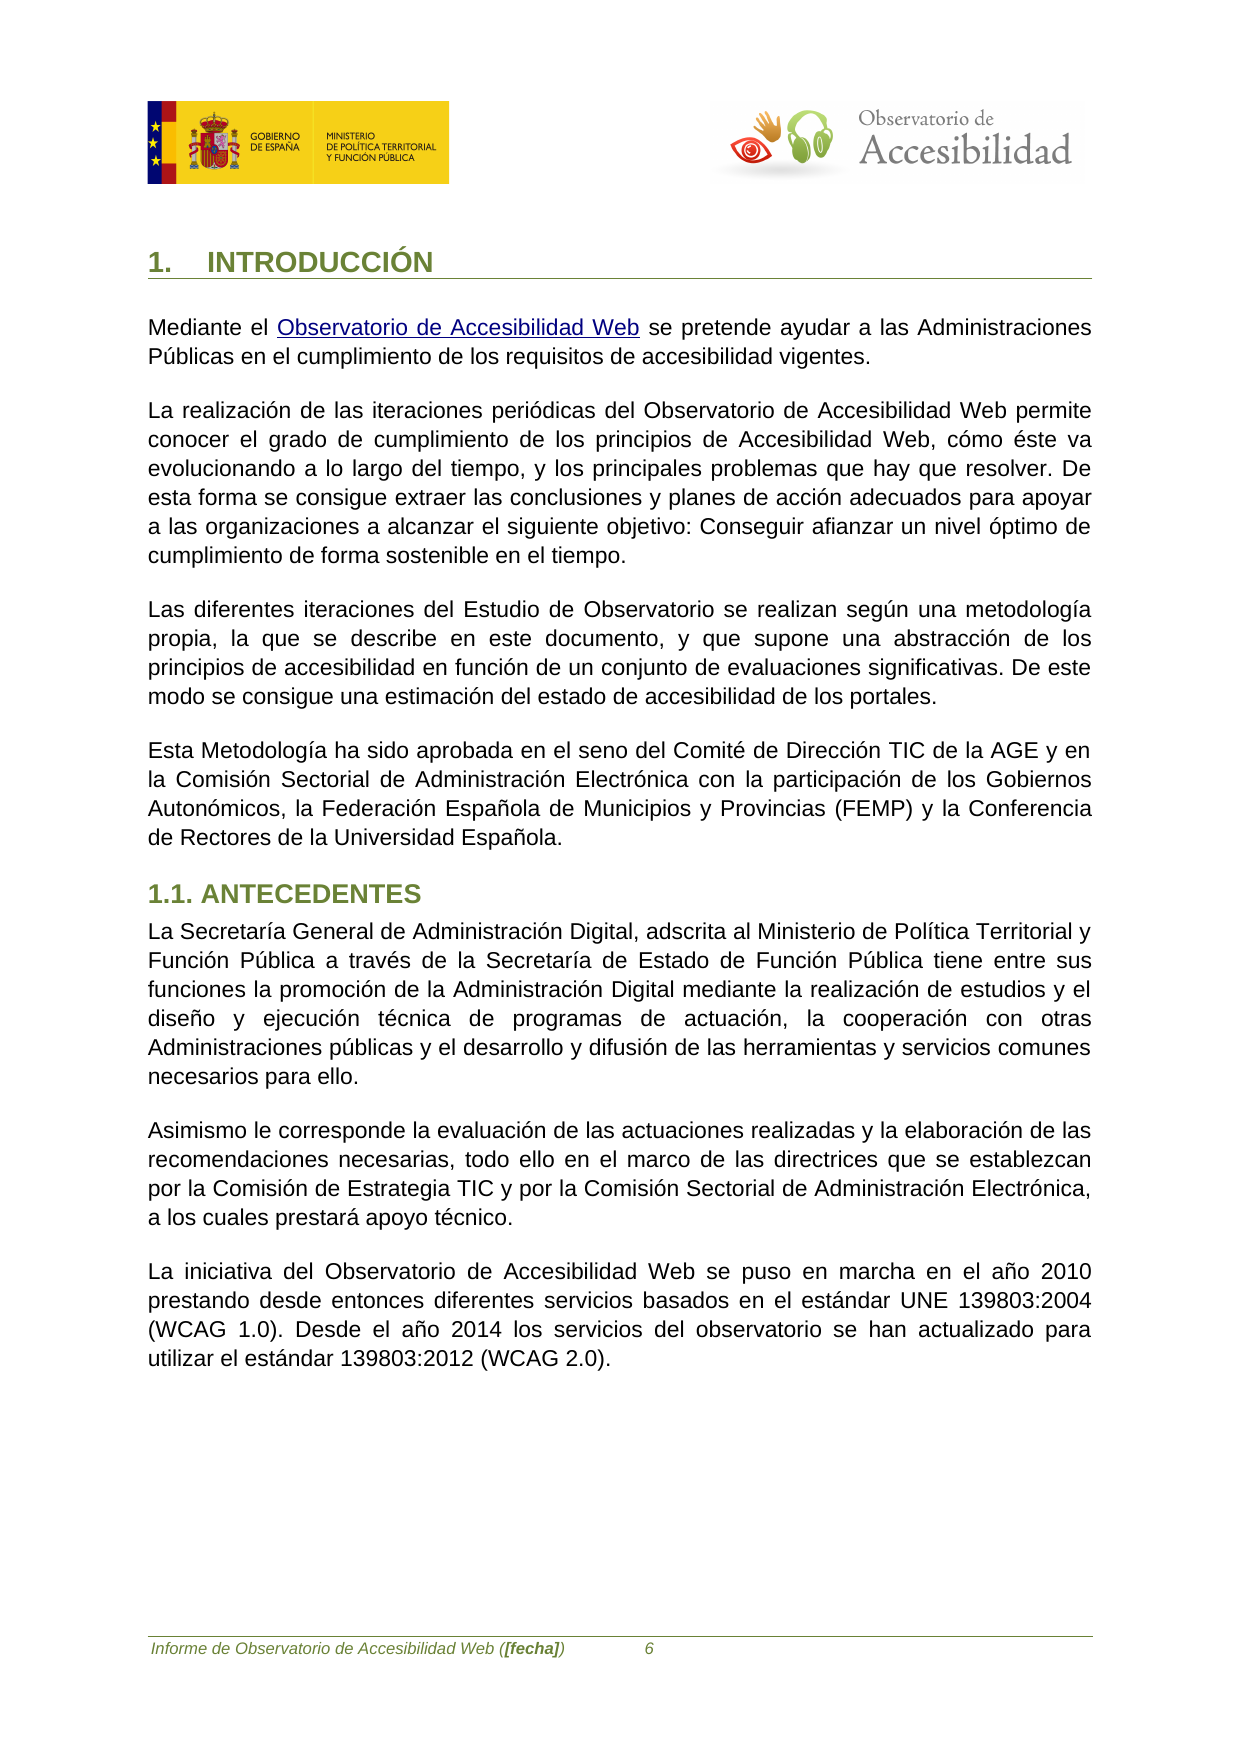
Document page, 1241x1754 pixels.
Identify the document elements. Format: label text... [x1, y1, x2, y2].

text La realización de las iteraciones periódicas del Observatorio de Accesibilidad Web permite conocer el grado de cumplimiento de los principios de Accesibilidad Web, cómo éste va evolucionando a lo largo del tiempo, y los principales problemas que hay que resolver. De esta forma se consigue extraer las conclusiones y planes de acción adecuados para apoyar a las organizaciones a alcanzar el siguiente objetivo: Conseguir afianzar un nivel óptimo de cumplimiento de forma sostenible en el tiempo. [148, 397, 1092, 568]
subtitle 1.1. Antecedentes [148, 878, 1092, 909]
text Asimismo le corresponde la evaluación de las actuaciones realizadas y la elaboración de las recomendaciones necesarias, todo ello en el marco de las directrices que se establezcan por la Comisión de Estrategia TIC y por la Comisión Sectorial de Administración Electrónica, a los cuales prestará apoyo técnico. [148, 1117, 1092, 1230]
text La Secretaría General de Administración Digital, adscrita al Ministerio de Política Territorial y Función Pública a través de la Secretaría de Estado de Función Pública tiene entre sus funciones la promoción de la Administración Digital mediante la realización de estudios y el diseño y ejecución técnica de programas de actuación, la cooperación con otras Administraciones públicas y el desarrollo y difusión de las herramientas y servicios comunes necesarios para ello. [148, 918, 1092, 1089]
text Mediante el Observatorio de Accesibilidad Web se pretende ayudar a las Administraciones Públicas en el cumplimiento de los requisitos de accesibilidad vigentes. [148, 314, 1092, 369]
picture [710, 101, 1086, 184]
subtitle Introducción [148, 245, 1092, 278]
text Las diferentes iteraciones del Estudio de Observatorio se realizan según una metodología propia, la que se describe en este documento, y que supone una abstracción de los principios de accesibilidad en función de un conjunto de evaluaciones significativas. De este modo se consigue una estimación del estado de accesibilidad de los portales. [148, 596, 1092, 709]
text Esta Metodología ha sido aprobada en el seno del Comité de Dirección TIC de la AGE y en la Comisión Sectorial de Administración Electrónica con la participación de los Gobiernos Autonómicos, la Federación Española de Municipios y Provincias (FEMP) y la Conferencia de Rectores de la Universidad Española. [148, 737, 1092, 850]
text La iniciativa del Observatorio de Accesibilidad Web se puso en marcha en el año 2010 prestando desde entonces diferentes servicios basados en el estándar UNE 139803:2004 (WCAG 1.0). Desde el año 2014 los servicios del observatorio se han actualizado para utilizar el estándar 139803:2012 (WCAG 2.0). [148, 1258, 1092, 1371]
picture [147, 101, 450, 184]
